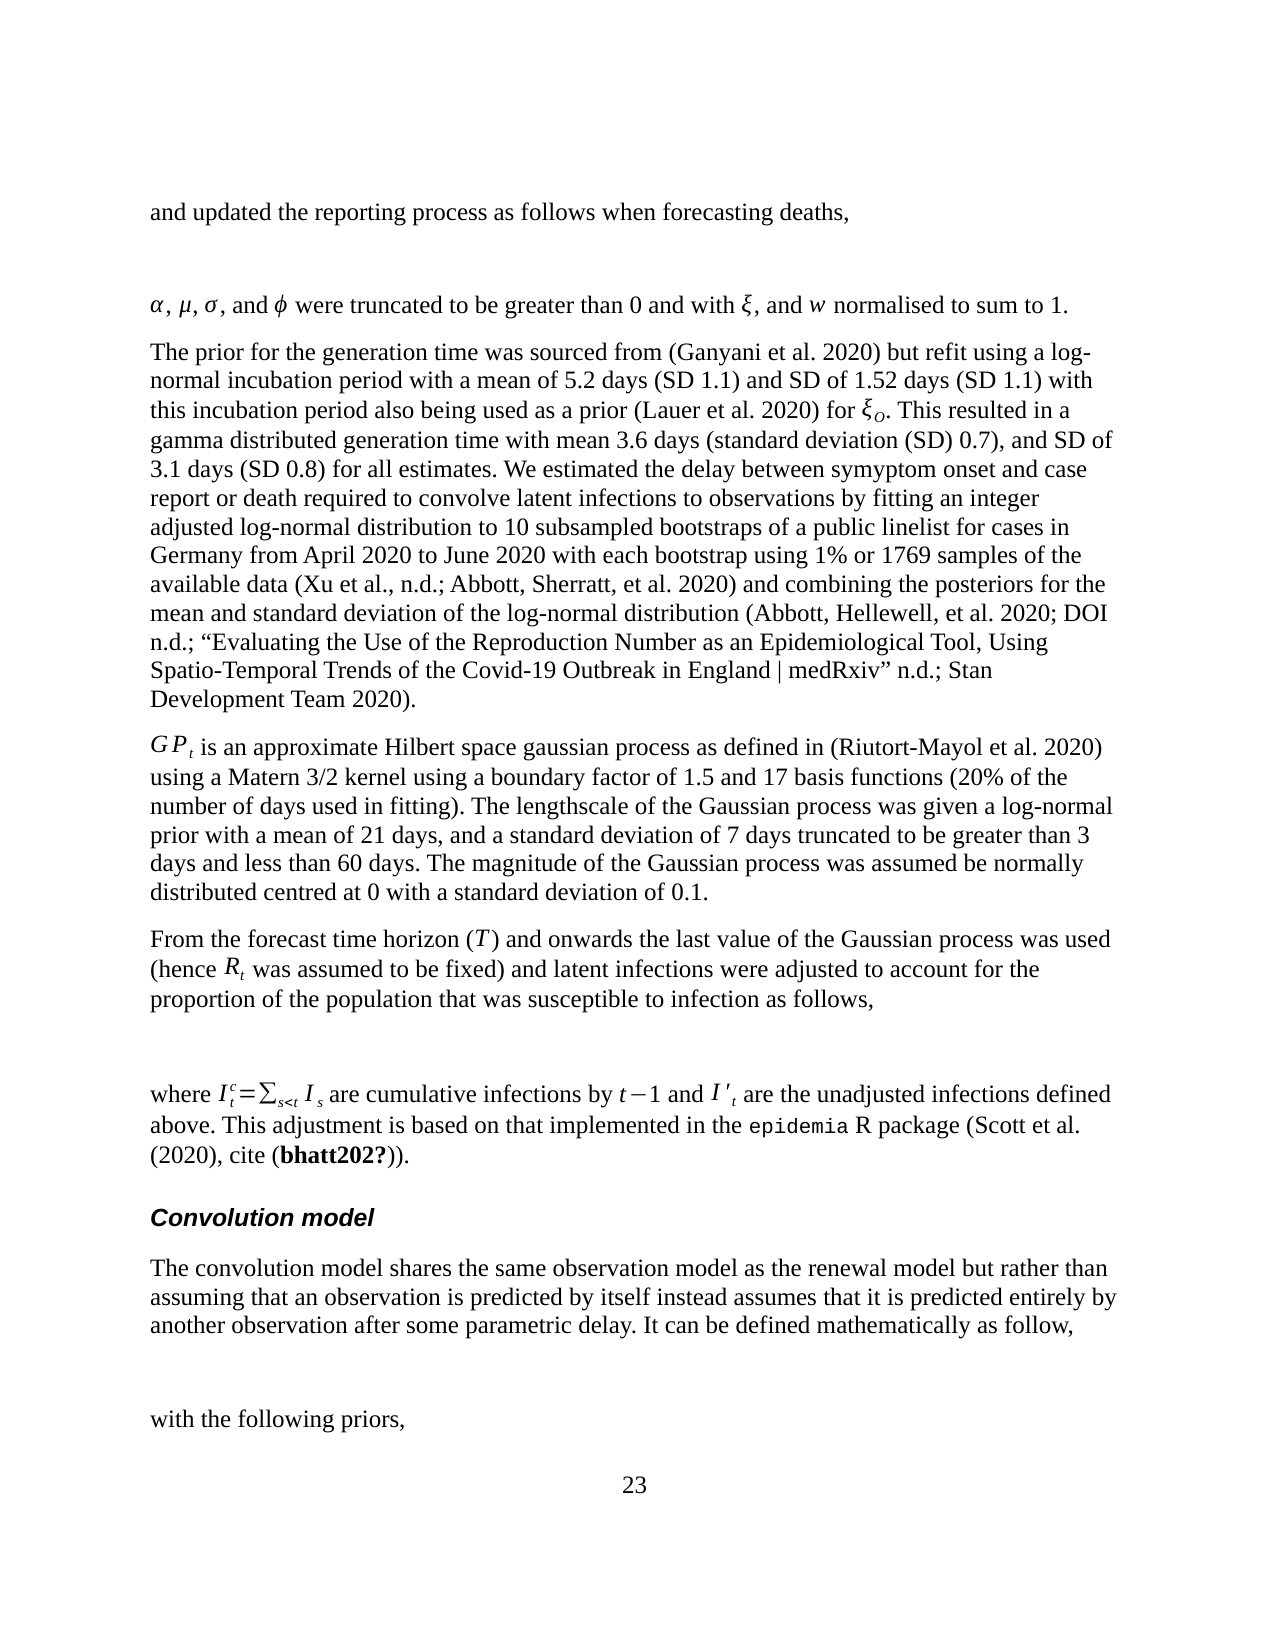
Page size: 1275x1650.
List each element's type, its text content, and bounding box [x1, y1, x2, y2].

text , , , and were truncated to be greater than 0 and with , and normalised to sum to 1. [150, 290, 1125, 319]
text The prior for the generation time was sourced from (Ganyani et al. 2020) but refit using a log-normal incubation period with a mean of 5.2 days (SD 1.1) and SD of 1.52 days (SD 1.1) with this incubation period also being used as a prior (Lauer et al. 2020) for . This resulted in a gamma distributed generation time with mean 3.6 days (standard deviation (SD) 0.7), and SD of 3.1 days (SD 0.8) for all estimates. We estimated the delay between symyptom onset and case report or death required to convolve latent infections to observations by fitting an integer adjusted log-normal distribution to 10 subsampled bootstraps of a public linelist for cases in Germany from April 2020 to June 2020 with each bootstrap using 1% or 1769 samples of the available data (Xu et al., n.d.; Abbott, Sherratt, et al. 2020) and combining the posteriors for the mean and standard deviation of the log-normal distribution (Abbott, Hellewell, et al. 2020; DOI n.d.; “Evaluating the Use of the Reproduction Number as an Epidemiological Tool, Using Spatio-Temporal Trends of the Covid-19 Outbreak in England | medRxiv” n.d.; Stan Development Team 2020). [150, 337, 1125, 713]
text with the following priors, [150, 1404, 1125, 1432]
text The convolution model shares the same observation model as the renewal model but rather than assuming that an observation is predicted by itself instead assumes that it is predicted entirely by another observation after some parametric delay. It can be defined mathematically as follow, [150, 1253, 1125, 1339]
text From the forecast time horizon () and onwards the last value of the Gaussian process was used (hence was assumed to be fixed) and latent infections were adjusted to account for the proportion of the population that was susceptible to infection as follows, [150, 924, 1125, 1013]
text where are cumulative infections by and are the unadjusted infections defined above. This adjustment is based on that implemented in the epidemia R package (Scott et al. (2020), cite (bhatt202?)). [150, 1077, 1125, 1169]
subtitle Convolution model [150, 1203, 1125, 1231]
text is an approximate Hilbert space gaussian process as defined in (Riutort-Mayol et al. 2020) using a Matern 3/2 kernel using a boundary factor of 1.5 and 17 basis functions (20% of the number of days used in fitting). The lengthscale of the Gaussian process was given a log-normal prior with a mean of 21 days, and a standard deviation of 7 days truncated to be greater than 3 days and less than 60 days. The magnitude of the Gaussian process was assumed be normally distributed centred at 0 with a standard deviation of 0.1. [150, 731, 1125, 906]
text and updated the reporting process as follows when forecasting deaths, [150, 197, 1125, 225]
